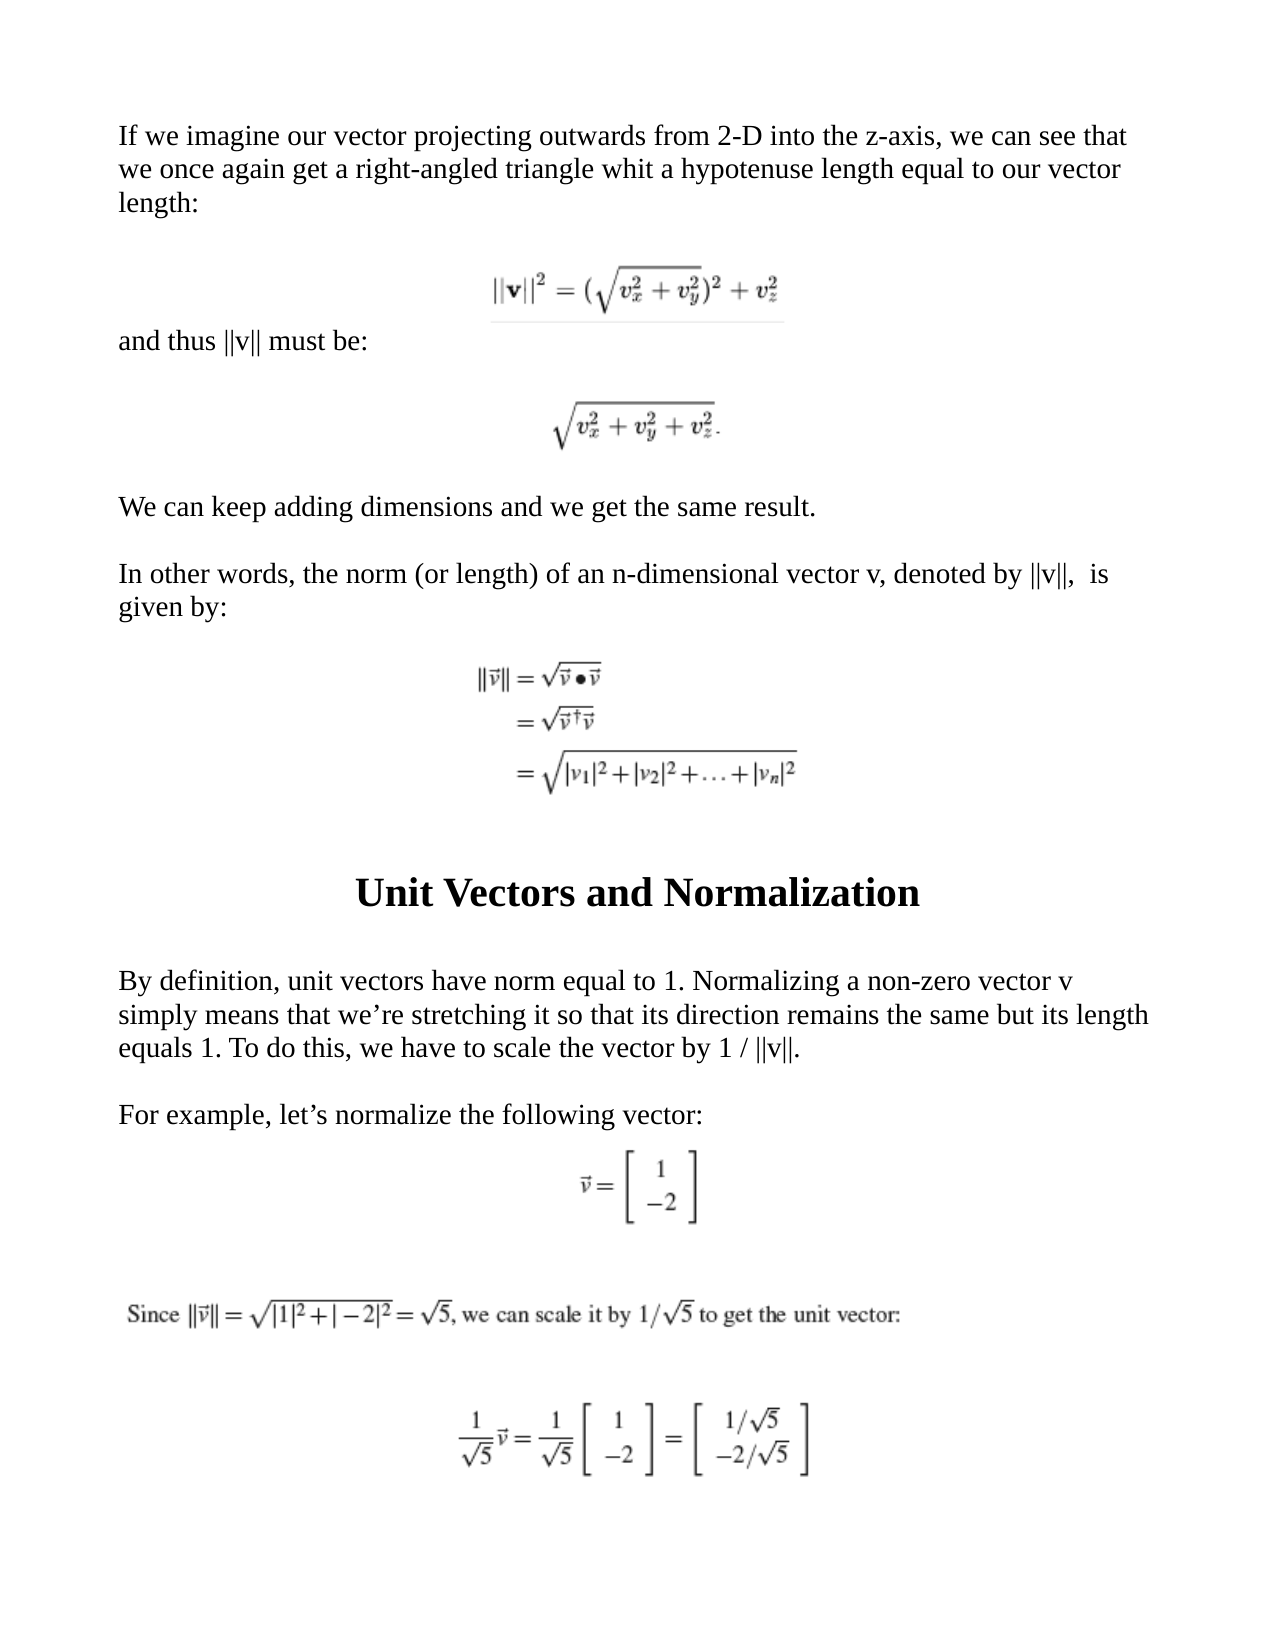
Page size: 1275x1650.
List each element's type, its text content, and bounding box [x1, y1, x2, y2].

picture [473, 656, 802, 801]
text For example, let’s normalize the following vector: [118, 1097, 1157, 1131]
text We can keep adding dimensions and we get the same result. [118, 489, 1157, 522]
picture [549, 389, 726, 456]
picture [118, 1275, 912, 1346]
text and thus ||v|| must be: [118, 252, 1157, 356]
picture [561, 1131, 714, 1242]
picture [445, 1386, 824, 1488]
text If we imagine our vector projecting outwards from 2-D into the z-axis, we can see that we once again get a right-angled triangle whit a hypotenuse length equal to our vector length: [118, 118, 1157, 219]
text Unit Vectors and Normalization [118, 867, 1157, 915]
text In other words, the norm (or length) of an n-dimensional vector v, denoted by ||v||, is given by: [118, 556, 1157, 623]
picture [490, 252, 785, 323]
text By definition, unit vectors have norm equal to 1. Normalizing a non-zero vector v simply means that we’re stretching it so that its direction remains the same but its length equals 1. To do this, we have to scale the vector by 1 / ||v||. [118, 963, 1157, 1064]
